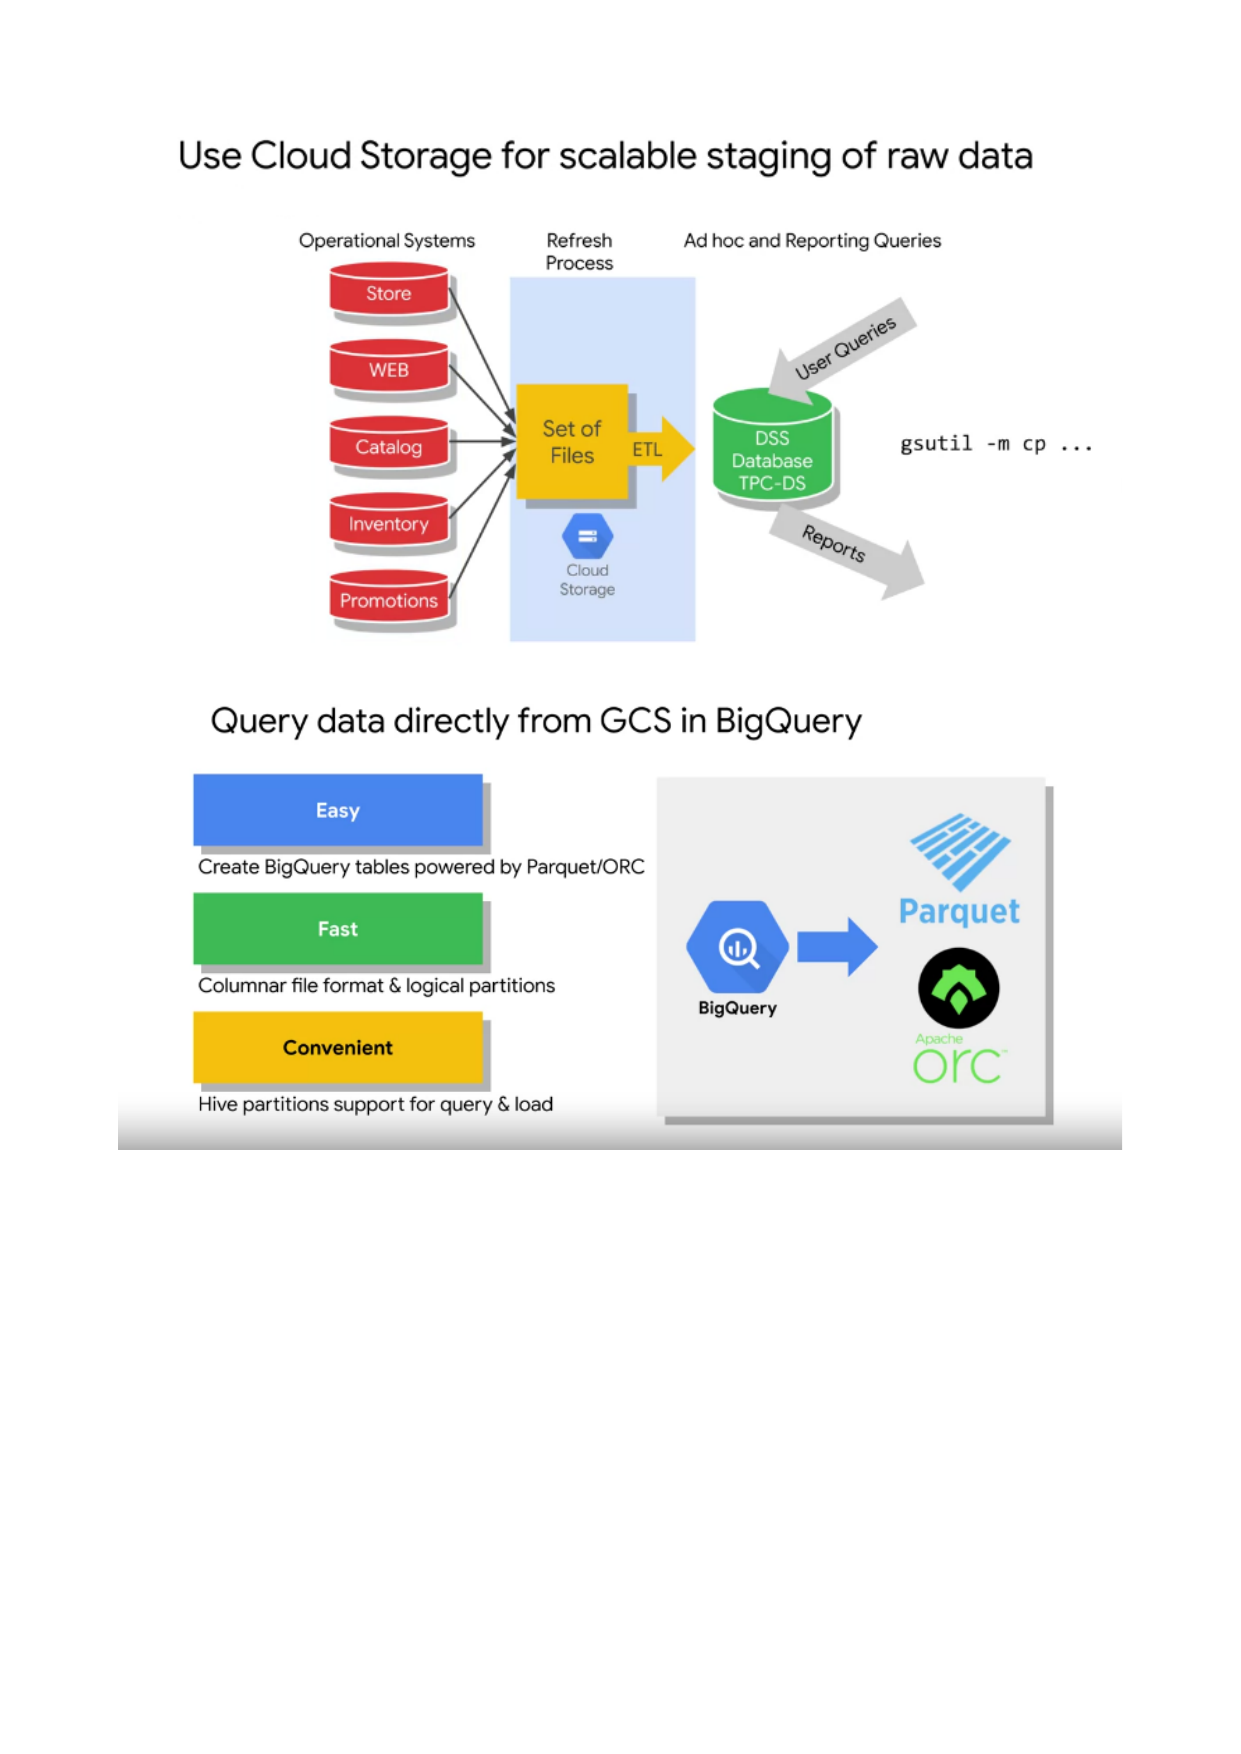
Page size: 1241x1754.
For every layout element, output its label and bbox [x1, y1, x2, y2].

picture [118, 693, 1123, 1150]
picture [118, 118, 1123, 665]
